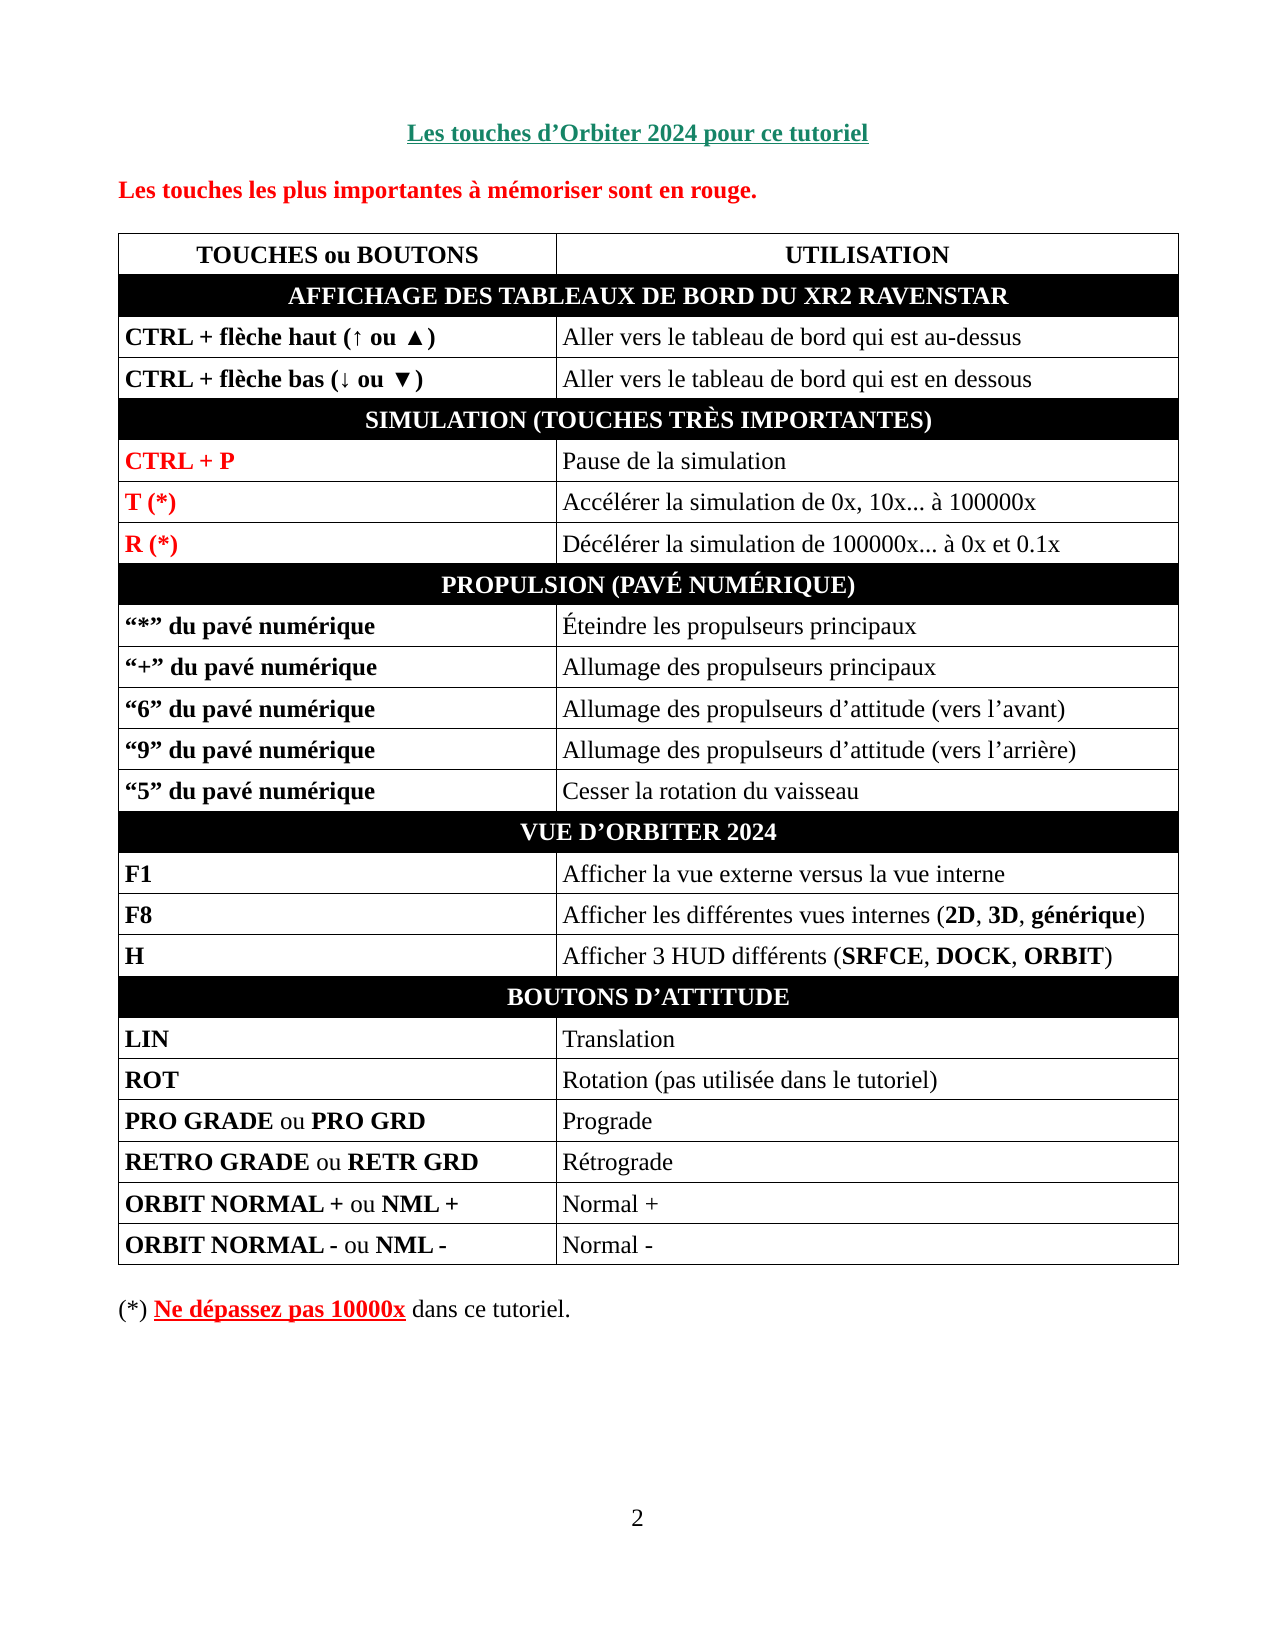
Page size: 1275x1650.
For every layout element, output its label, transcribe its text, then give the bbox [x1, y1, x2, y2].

table_cell Éteindre les propulseurs principaux [557, 605, 1178, 646]
table_header UTILISATION [557, 234, 1178, 274]
table_cell PROPULSION (PAVÉ NUMÉRIQUE) [119, 564, 1178, 604]
text Les touches d’Orbiter 2024 pour ce tutoriel [118, 118, 1157, 147]
table_cell VUE D’ORBITER 2024 [119, 812, 1178, 852]
table_cell Décélérer la simulation de 100000x... à 0x et 0.1x [557, 523, 1178, 563]
table_cell Cesser la rotation du vaisseau [557, 770, 1178, 811]
table_cell Afficher la vue externe versus la vue interne [557, 853, 1178, 893]
table_cell F1 [119, 853, 556, 893]
table_cell Afficher les différentes vues internes (2D, 3D, générique) [557, 894, 1178, 934]
table_cell ORBIT NORMAL - ou NML - [119, 1224, 556, 1264]
table_cell PRO GRADE ou PRO GRD [119, 1100, 556, 1141]
table_cell Aller vers le tableau de bord qui est en dessous [557, 358, 1178, 398]
table_cell Pause de la simulation [557, 440, 1178, 481]
table_cell RETRO GRADE ou RETR GRD [119, 1142, 556, 1182]
table_cell SIMULATION (TOUCHES TRÈS IMPORTANTES) [119, 399, 1178, 439]
table_cell Normal - [557, 1224, 1178, 1264]
table_cell Rétrograde [557, 1142, 1178, 1182]
table_cell Rotation (pas utilisée dans le tutoriel) [557, 1059, 1178, 1099]
table_cell “5” du pavé numérique [119, 770, 556, 811]
table_cell Allumage des propulseurs d’attitude (vers l’arrière) [557, 729, 1178, 769]
table_cell AFFICHAGE DES TABLEAUX DE BORD DU XR2 RAVENSTAR [119, 275, 1178, 316]
table_cell Allumage des propulseurs d’attitude (vers l’avant) [557, 688, 1178, 728]
table_cell Allumage des propulseurs principaux [557, 647, 1178, 687]
table_cell Prograde [557, 1100, 1178, 1141]
table_cell CTRL + flèche bas (↓ ou ▼) [119, 358, 556, 398]
table_cell Aller vers le tableau de bord qui est au-dessus [557, 317, 1178, 357]
table_cell Accélérer la simulation de 0x, 10x... à 100000x [557, 482, 1178, 522]
table_header TOUCHES ou BOUTONS [119, 234, 556, 274]
table_cell “9” du pavé numérique [119, 729, 556, 769]
table_cell H [119, 935, 556, 976]
table_cell Afficher 3 HUD différents (SRFCE, DOCK, ORBIT) [557, 935, 1178, 976]
text (*) Ne dépassez pas 10000x dans ce tutoriel. [118, 1294, 1157, 1323]
table_cell Normal + [557, 1183, 1178, 1223]
table_cell T (*) [119, 482, 556, 522]
table_cell CTRL + P [119, 440, 556, 481]
table_cell “+” du pavé numérique [119, 647, 556, 687]
text Les touches les plus importantes à mémoriser sont en rouge. [118, 176, 1157, 204]
table_cell Translation [557, 1018, 1178, 1058]
table_cell “*” du pavé numérique [119, 605, 556, 646]
table_cell ROT [119, 1059, 556, 1099]
table_cell LIN [119, 1018, 556, 1058]
table_cell F8 [119, 894, 556, 934]
table_cell BOUTONS D’ATTITUDE [119, 977, 1178, 1017]
table_cell ORBIT NORMAL + ou NML + [119, 1183, 556, 1223]
table_cell R (*) [119, 523, 556, 563]
table_cell “6” du pavé numérique [119, 688, 556, 728]
table_cell CTRL + flèche haut (↑ ou ▲) [119, 317, 556, 357]
